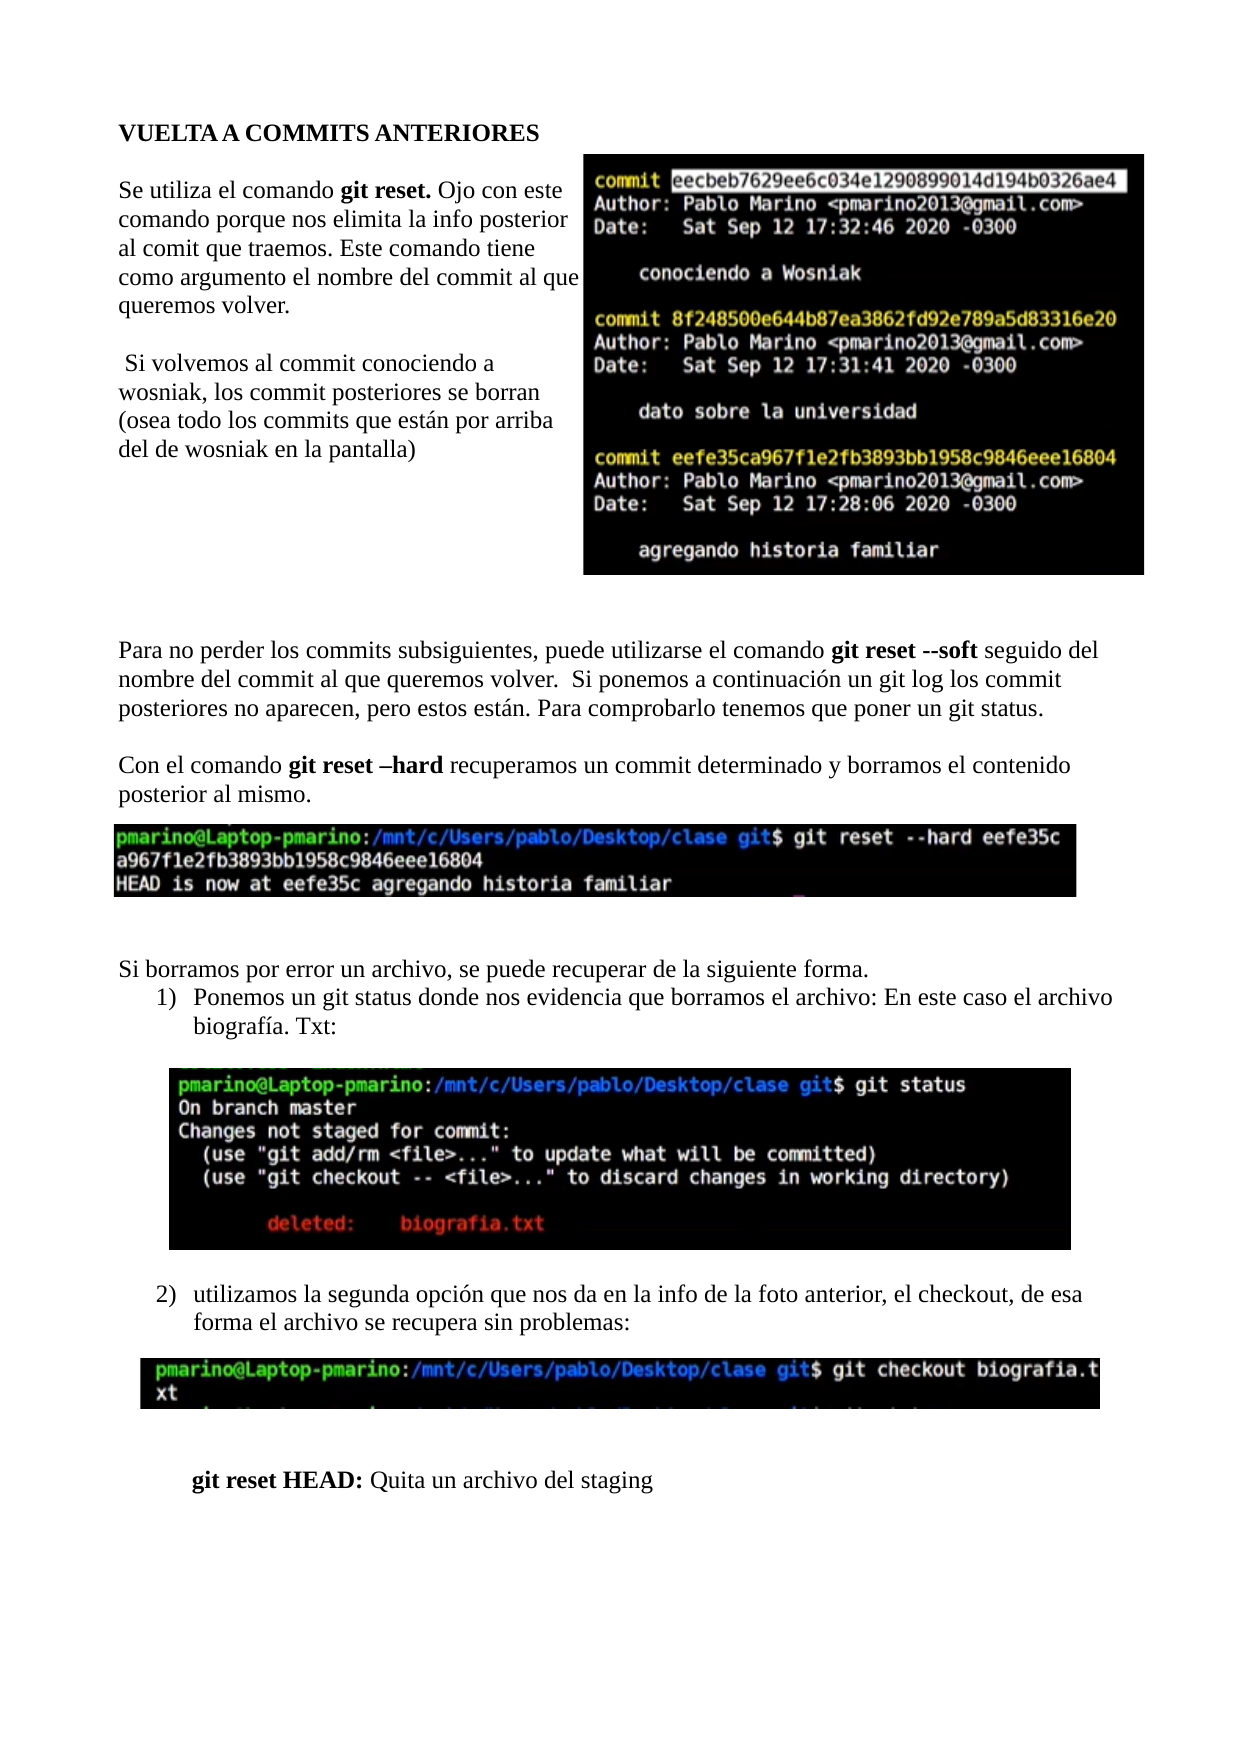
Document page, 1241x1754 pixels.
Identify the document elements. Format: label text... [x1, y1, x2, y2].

list Ponemos un git status donde nos evidencia que borramos el archivo: En este caso el archivo biografía. Txt: [156, 982, 1122, 1040]
text Si volvemos al commit conociendo a wosniak, los commit posteriores se borran (osea todo los commits que están por arriba del de wosniak en la pantalla) [118, 348, 583, 463]
text Si borramos por error un archivo, se puede recuperar de la siguiente forma. [118, 954, 1122, 982]
picture [140, 1358, 1100, 1409]
picture [169, 1068, 1071, 1250]
text Con el comando git reset –hard recuperamos un commit determinado y borramos el contenido posterior al mismo. [118, 751, 1122, 808]
picture [583, 154, 1145, 575]
list utilizamos la segunda opción que nos da en la info de la foto anterior, el checkout, de esa forma el archivo se recupera sin problemas: [156, 1279, 1122, 1336]
picture [113, 824, 1077, 897]
text git reset HEAD: Quita un archivo del staging [118, 1466, 1122, 1494]
text VUELTA A COMMITS ANTERIORES [118, 118, 1122, 147]
text Para no perder los commits subsiguientes, puede utilizarse el comando git reset --soft seguido del nombre del commit al que queremos volver. Si ponemos a continuación un git log los commit posteriores no aparecen, pero estos están. Para comprobarlo tenemos que poner un git status. [118, 636, 1122, 722]
text Se utiliza el comando git reset. Ojo con este comando porque nos elimita la info posterior al comit que traemos. Este comando tiene como argumento el nombre del commit al que queremos volver. [118, 176, 583, 319]
